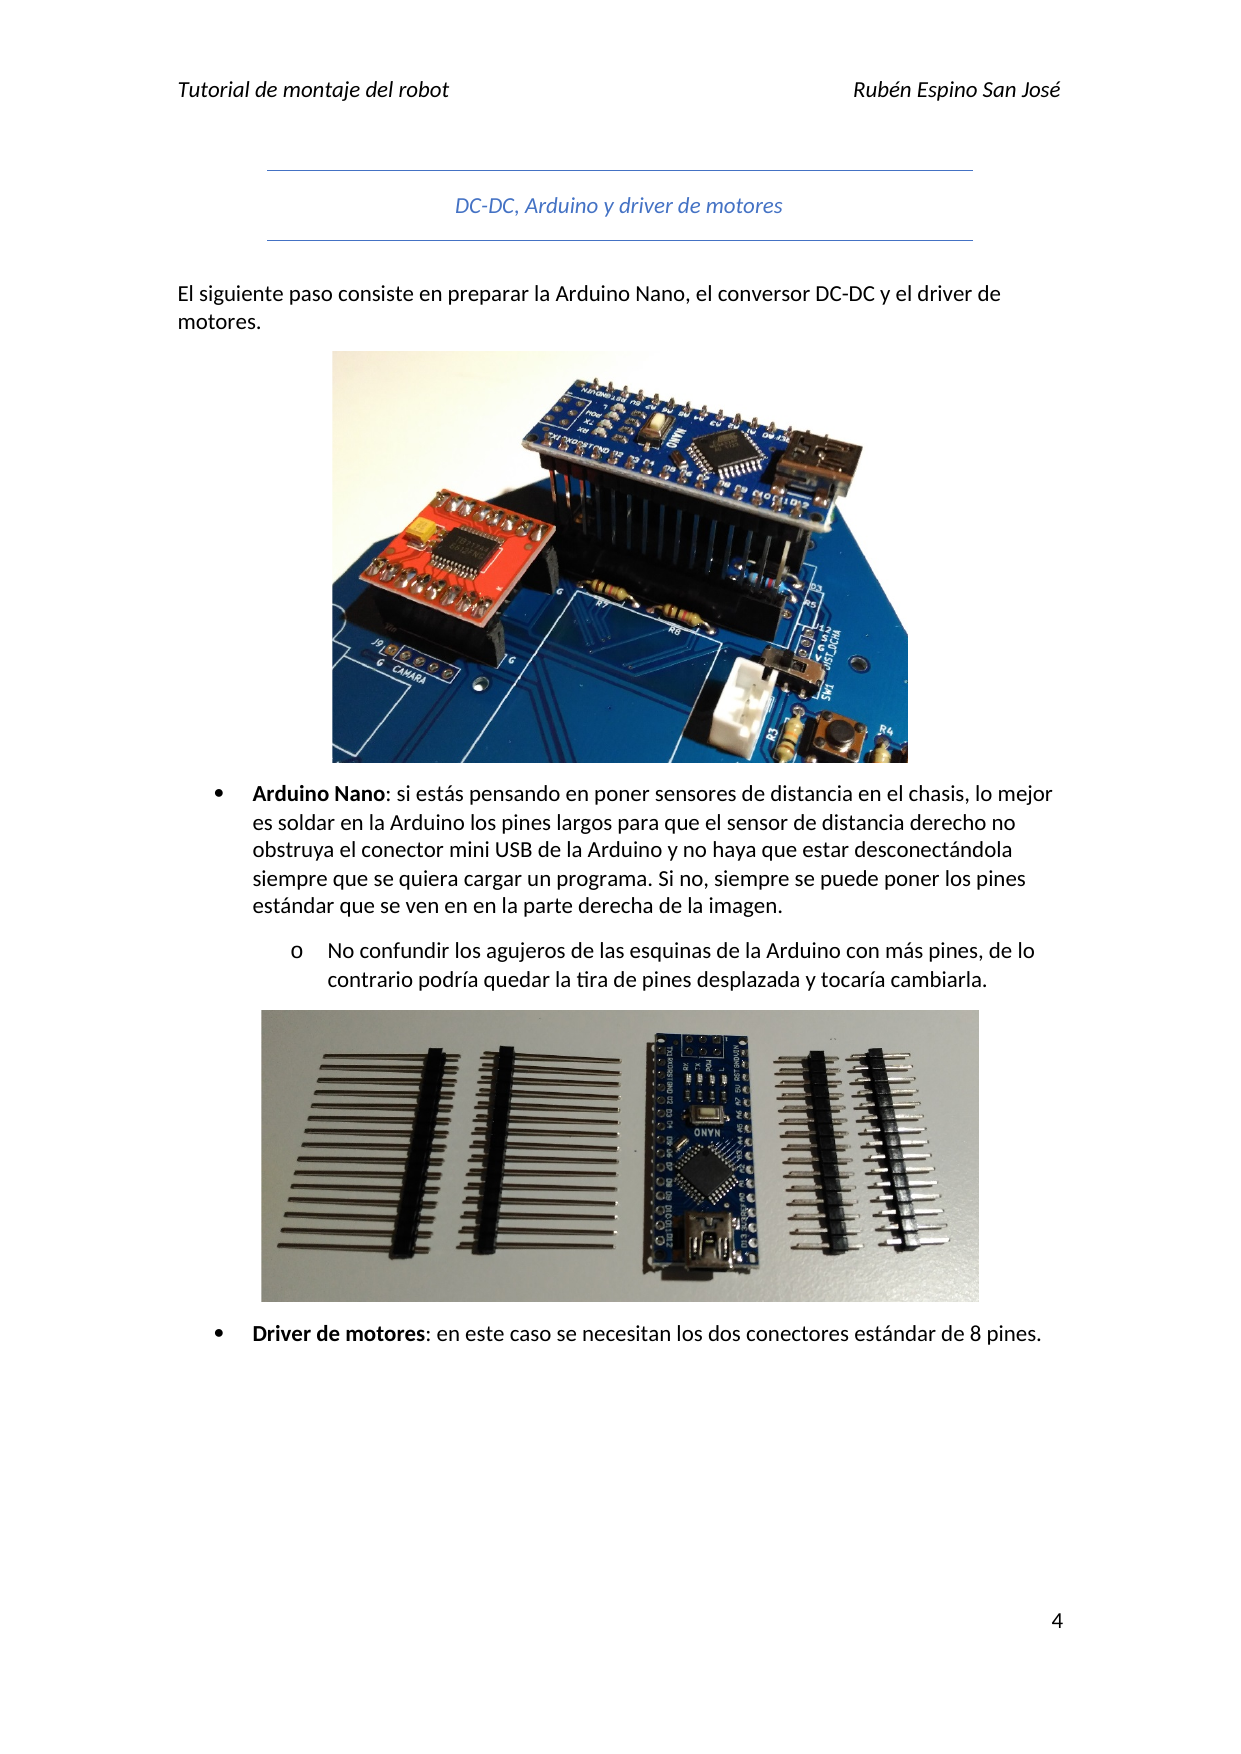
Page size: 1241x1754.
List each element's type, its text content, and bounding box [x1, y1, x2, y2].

list Driver de motores: en este caso se necesitan los dos conectores estándar de 8 pines. [215, 1319, 1063, 1347]
list No confundir los agujeros de las esquinas de la Arduino con más pines, de lo contrario podría quedar la tira de pines desplazada y tocaría cambiarla. [290, 936, 1063, 993]
text El siguiente paso consiste en preparar la Arduino Nano, el conversor DC-DC y el driver de motores. [177, 279, 1063, 335]
list Arduino Nano: si estás pensando en poner sensores de distancia en el chasis, lo mejor es soldar en la Arduino los pines largos para que el sensor de distancia derecho no obstruya el conector mini USB de la Arduino y no haya que estar desconectándola siempre que se quiera cargar un programa. Si no, siempre se puede poner los pines estándar que se ven en en la parte derecha de la imagen. [215, 779, 1063, 920]
text DC-DC, Arduino y driver de motores [267, 171, 973, 240]
